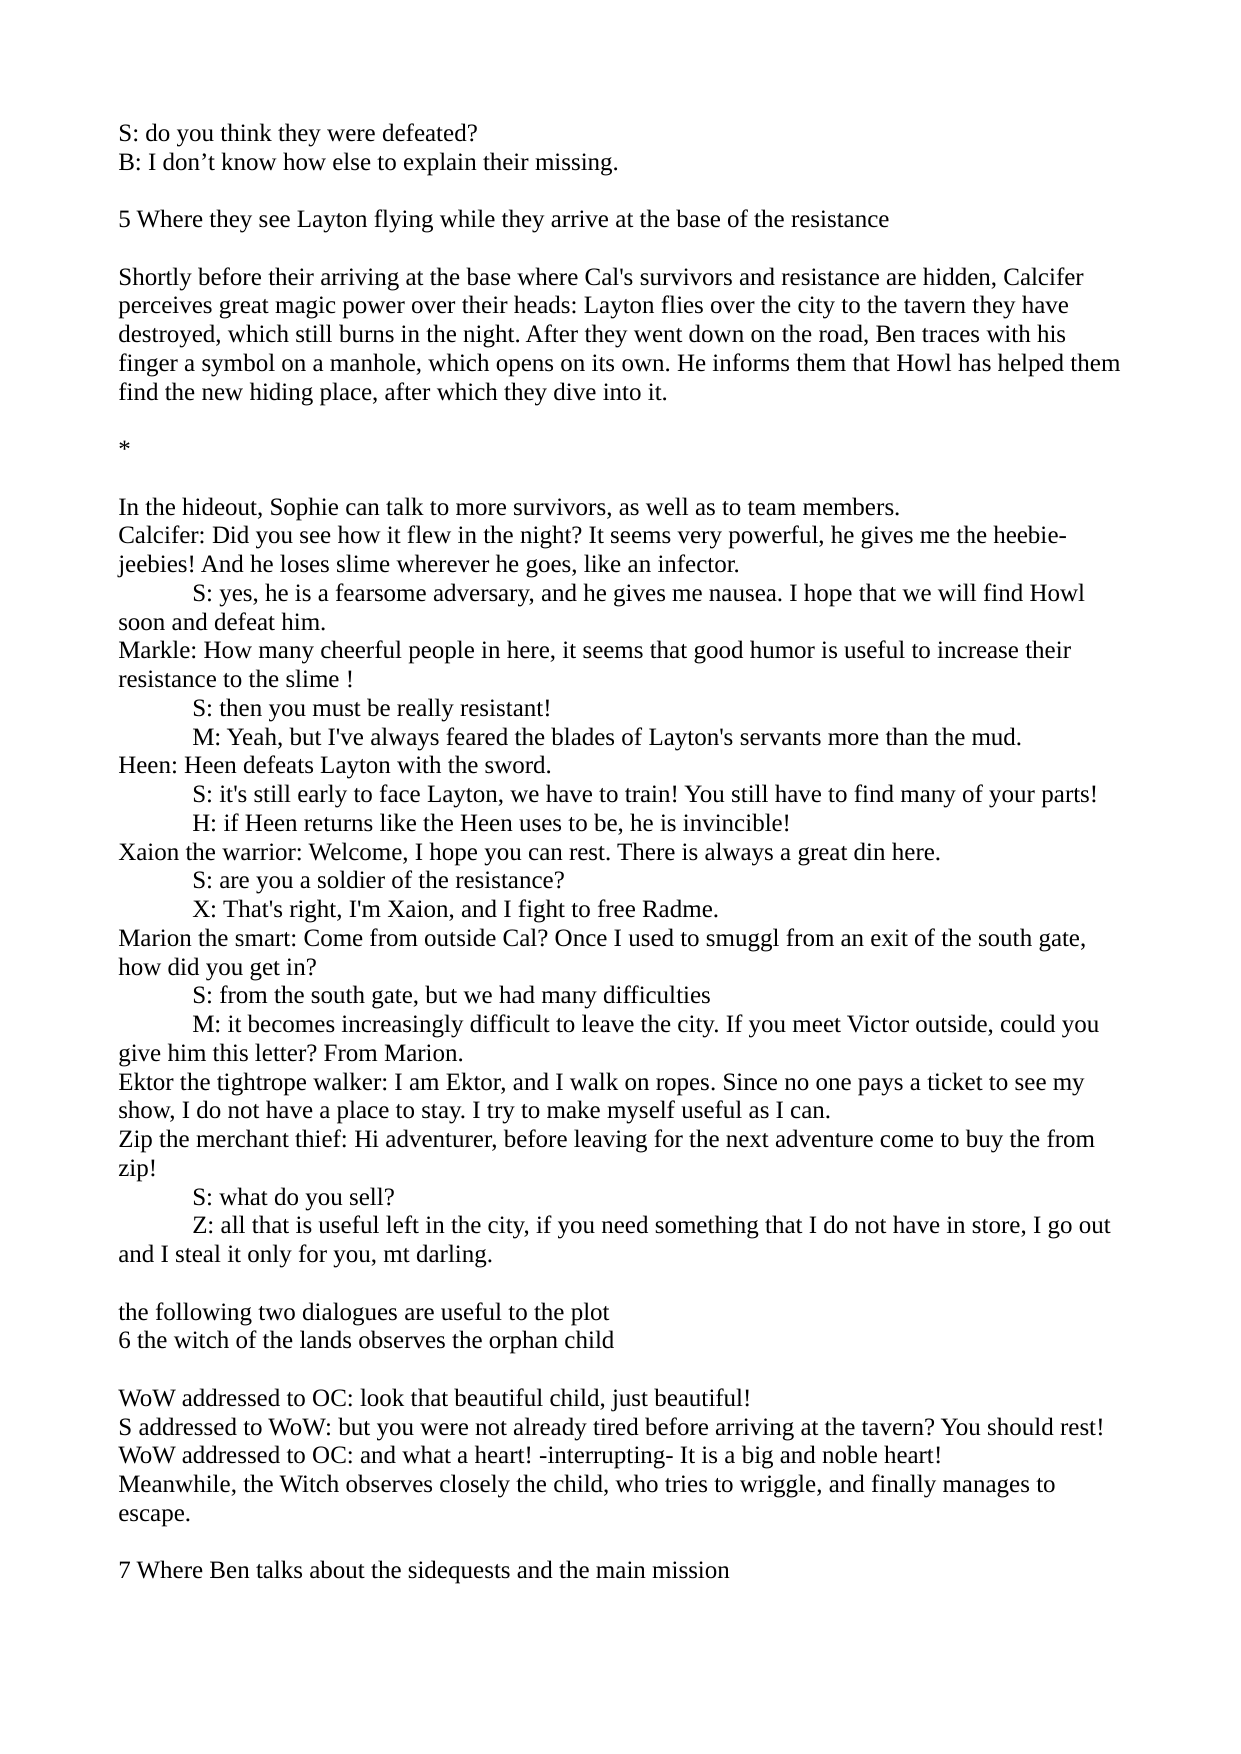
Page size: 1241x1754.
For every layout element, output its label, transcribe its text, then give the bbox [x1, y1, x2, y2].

text B: I don’t know how else to explain their missing. [118, 147, 1122, 176]
text Z: all that is useful left in the city, if you need something that I do not have in store, I go out and I steal it only for you, mt darling. [118, 1211, 1122, 1268]
text Shortly before their arriving at the base where Cal's survivors and resistance are hidden, Calcifer perceives great magic power over their heads: Layton flies over the city to the tavern they have destroyed, which still burns in the night. After they went down on the road, Ben traces with his finger a symbol on a manhole, which opens on its own. He informs them that Howl has helped them find the new hiding place, after which they dive into it. [118, 262, 1122, 406]
text S: what do you sell? [118, 1182, 1122, 1211]
text Calcifer: Did you see how it flew in the night? It seems very powerful, he gives me the heebie-jeebies! And he loses slime wherever he goes, like an infector. [118, 521, 1122, 578]
text * [118, 434, 1122, 463]
text M: Yeah, but I've always feared the blades of Layton's servants more than the mud. [118, 722, 1122, 751]
text H: if Heen returns like the Heen uses to be, he is invincible! [118, 808, 1122, 837]
text 5 Where they see Layton flying while they arrive at the base of the resistance [118, 204, 1122, 233]
text S addressed to WoW: but you were not already tired before arriving at the tavern? You should rest! [118, 1412, 1122, 1441]
text M: it becomes increasingly difficult to leave the city. If you meet Victor outside, could you give him this letter? From Marion. [118, 1009, 1122, 1067]
text 6 the witch of the lands observes the orphan child [118, 1326, 1122, 1354]
text X: That's right, I'm Xaion, and I fight to free Radme. [118, 894, 1122, 923]
text S: do you think they were defeated? [118, 118, 1122, 147]
text Heen: Heen defeats Layton with the sword. [118, 751, 1122, 779]
text S: then you must be really resistant! [118, 693, 1122, 722]
text Meanwhile, the Witch observes closely the child, who tries to wriggle, and finally manages to escape. [118, 1469, 1122, 1527]
text S: from the south gate, but we had many difficulties [118, 981, 1122, 1009]
text Marion the smart: Come from outside Cal? Once I used to smuggl from an exit of the south gate, how did you get in? [118, 923, 1122, 981]
text Xaion the warrior: Welcome, I hope you can rest. There is always a great din here. [118, 837, 1122, 866]
text Zip the merchant thief: Hi adventurer, before leaving for the next adventure come to buy the from zip! [118, 1124, 1122, 1182]
text Ektor the tightrope walker: I am Ektor, and I walk on ropes. Since no one pays a ticket to see my show, I do not have a place to stay. I try to make myself useful as I can. [118, 1067, 1122, 1124]
text S: are you a soldier of the resistance? [118, 866, 1122, 894]
text WoW addressed to OC: look that beautiful child, just beautiful! [118, 1383, 1122, 1412]
text S: yes, he is a fearsome adversary, and he gives me nausea. I hope that we will find Howl soon and defeat him. [118, 578, 1122, 636]
text the following two dialogues are useful to the plot [118, 1297, 1122, 1326]
text In the hideout, Sophie can talk to more survivors, as well as to team members. [118, 492, 1122, 521]
text WoW addressed to OC: and what a heart! -interrupting- It is a big and noble heart! [118, 1441, 1122, 1469]
text 7 Where Ben talks about the sidequests and the main mission [118, 1556, 1122, 1584]
text Markle: How many cheerful people in here, it seems that good humor is useful to increase their resistance to the slime ! [118, 636, 1122, 693]
text S: it's still early to face Layton, we have to train! You still have to find many of your parts! [118, 779, 1122, 808]
